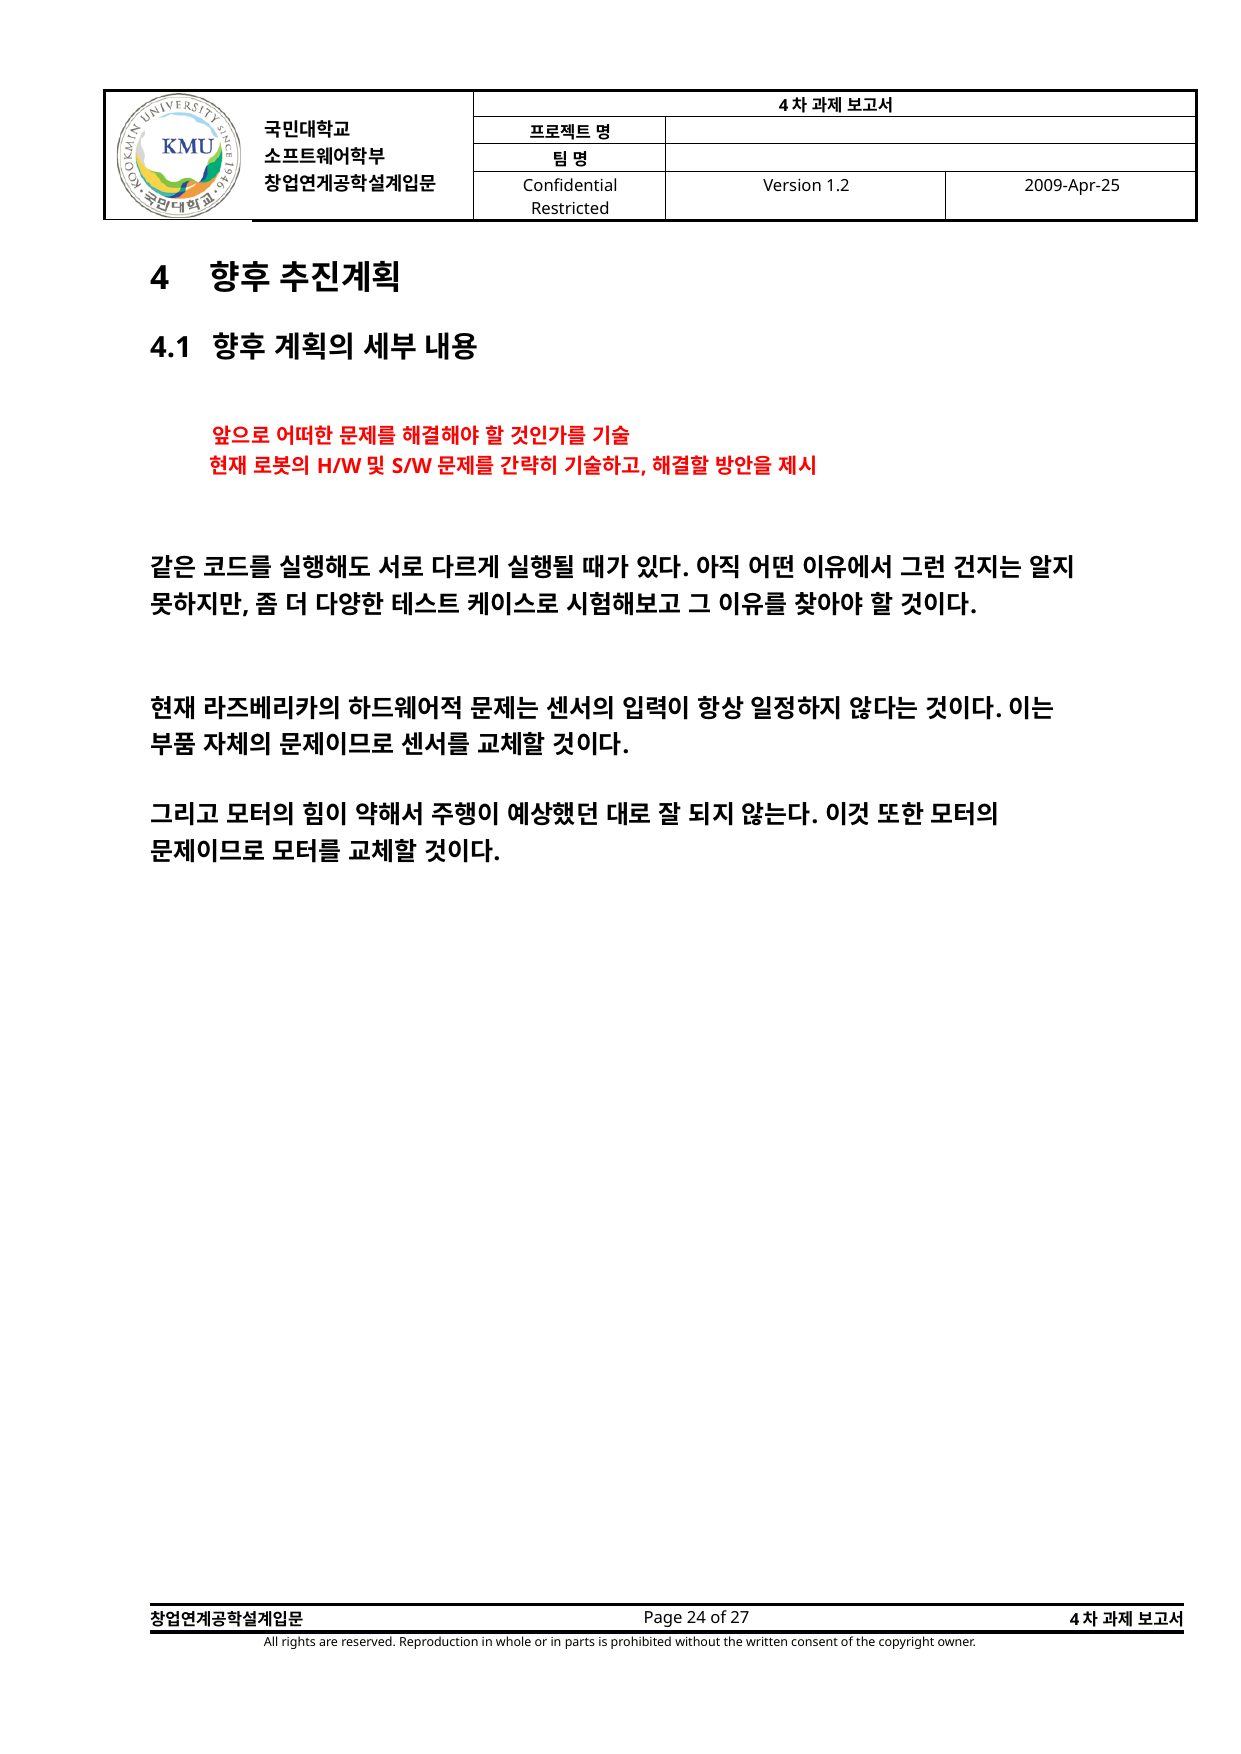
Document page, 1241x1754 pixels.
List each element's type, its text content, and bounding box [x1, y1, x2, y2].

subtitle 향후 추진계획 [150, 251, 1090, 299]
text 그리고 모터의 힘이 약해서 주행이 예상했던 대로 잘 되지 않는다. 이것 또한 모터의 문제이므로 모터를 교체할 것이다. [150, 795, 1090, 867]
text 현재 라즈베리카의 하드웨어적 문제는 센서의 입력이 항상 일정하지 않다는 것이다. 이는 부품 자체의 문제이므로 센서를 교체할 것이다. [150, 688, 1090, 761]
subtitle 향후 계획의 세부 내용 [150, 323, 1090, 366]
text 앞으로 어떠한 문제를 해결해야 할 것인가를 기술 [212, 419, 1090, 449]
text 현재 로봇의 H/W 및 S/W 문제를 간략히 기술하고, 해결할 방안을 제시 [150, 449, 1090, 480]
text 같은 코드를 실행해도 서로 다르게 실행될 때가 있다. 아직 어떤 이유에서 그런 건지는 알지 못하지만, 좀 더 다양한 테스트 케이스로 시험해보고 그 이유를 찾아야 할 것이다. [150, 548, 1090, 620]
